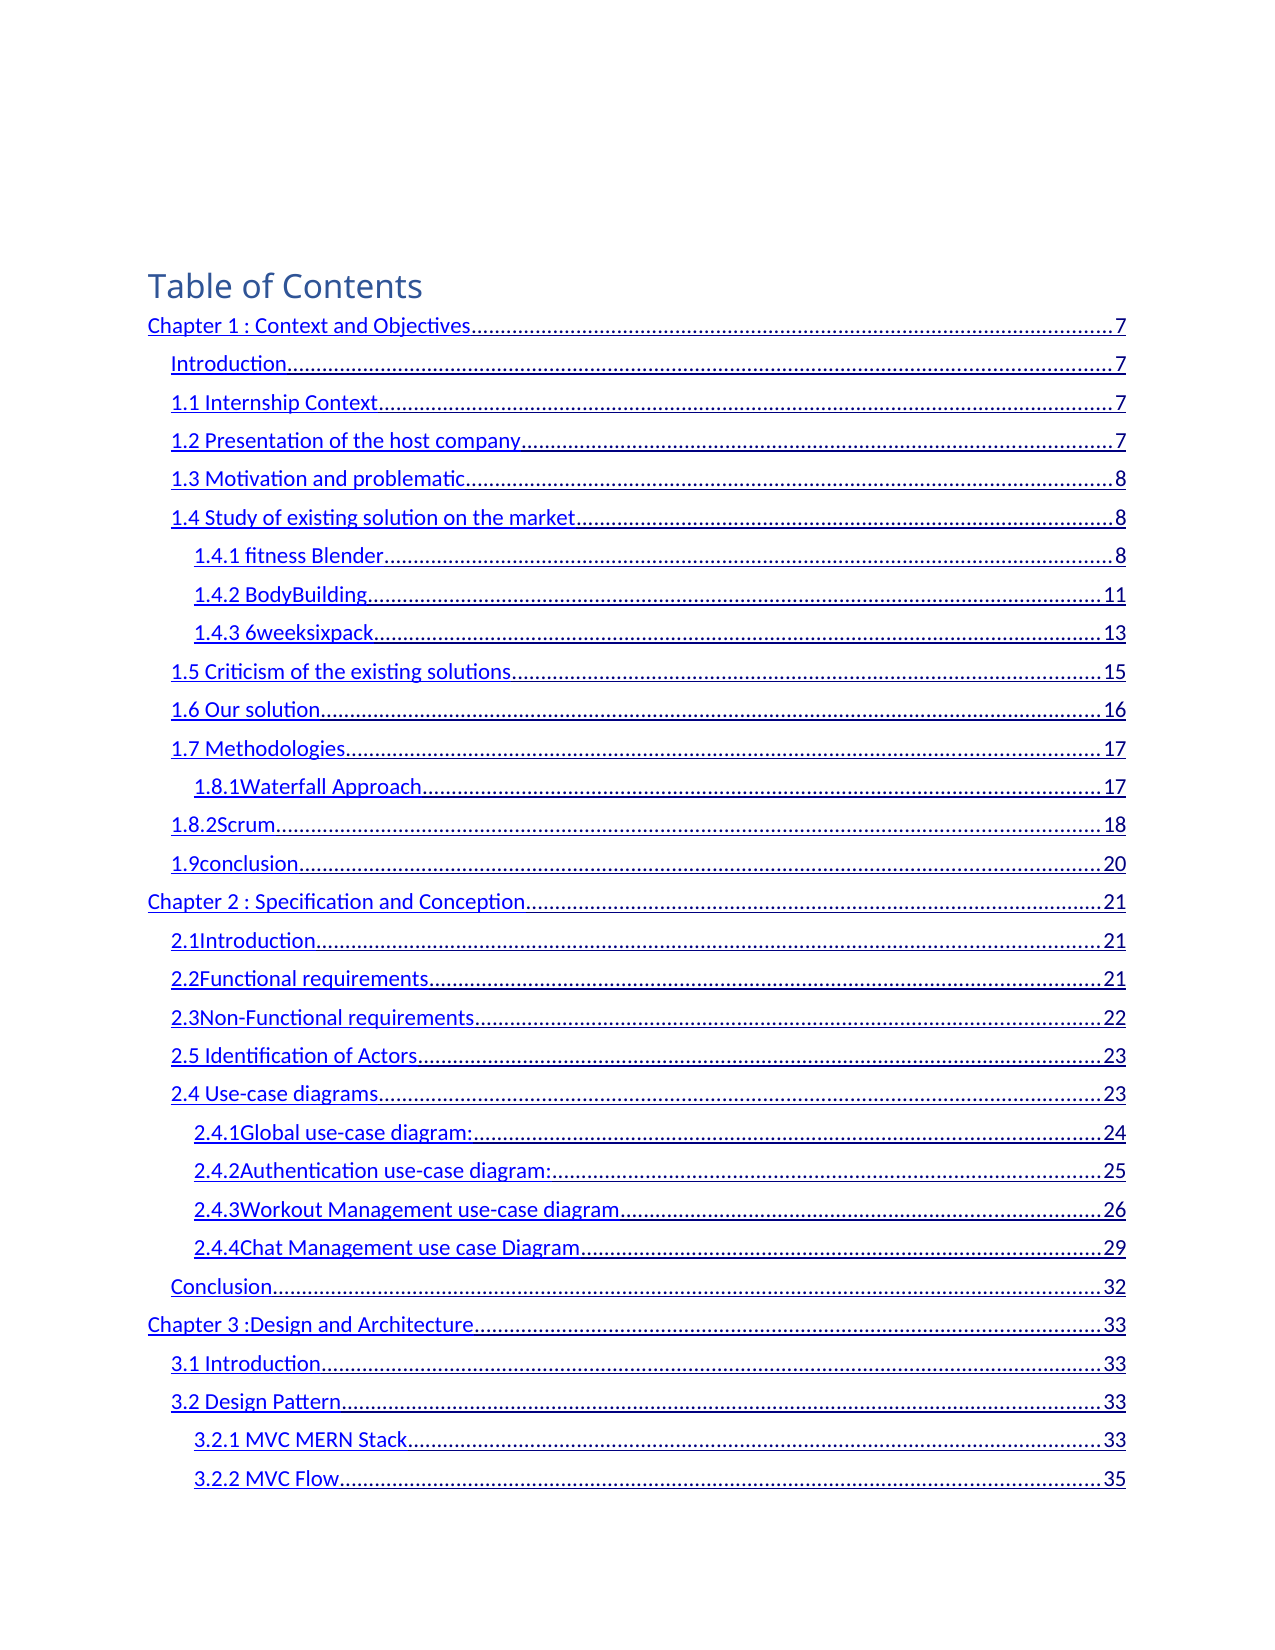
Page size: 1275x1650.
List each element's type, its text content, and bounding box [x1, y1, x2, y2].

text 1.4 Study of existing solution on the market 8 [171, 503, 1127, 531]
text 1.1 Internship Context 7 [171, 388, 1127, 416]
text 1.2 Presentation of the host company 7 [171, 426, 1127, 454]
text 2.4.2Authentication use-case diagram: 25 [193, 1156, 1127, 1184]
text 2.4 Use-case diagrams 23 [171, 1079, 1127, 1108]
text 1.8.2Scrum 18 [171, 811, 1127, 838]
text 2.1Introduction 21 [171, 926, 1127, 954]
text 1.9conclusion 20 [171, 849, 1127, 877]
text 3.2.1 MVC MERN Stack 33 [193, 1426, 1127, 1453]
text Conclusion 32 [171, 1272, 1127, 1300]
text 1.5 Criticism of the existing solutions 15 [171, 657, 1127, 685]
text Chapter 2 : Specification and Conception 21 [148, 887, 1127, 915]
text 1.4.3 6weeksixpack 13 [193, 618, 1127, 646]
text 1.4.2 BodyBuilding 11 [193, 580, 1127, 608]
text Introduction 7 [171, 349, 1127, 377]
text 2.4.1Global use-case diagram: 24 [193, 1118, 1127, 1146]
text 1.3 Motivation and problematic 8 [171, 464, 1127, 493]
text 2.5 Identification of Actors 23 [171, 1041, 1127, 1069]
text 1.8.1Waterfall Approach 17 [193, 772, 1127, 800]
text 2.4.4Chat Management use case Diagram 29 [193, 1233, 1127, 1261]
text 3.2 Design Pattern 33 [171, 1387, 1127, 1415]
text Chapter 3 :Design and Architecture 33 [148, 1310, 1127, 1338]
text 2.3Non-Functional requirements 22 [171, 1003, 1127, 1031]
text 2.2Functional requirements 21 [171, 964, 1127, 992]
text 1.4.1 fitness Blender 8 [193, 541, 1127, 569]
text 2.4.3Workout Management use-case diagram 26 [193, 1195, 1127, 1223]
text 3.2.2 MVC Flow 35 [193, 1464, 1127, 1492]
text 1.7 Methodologies 17 [171, 734, 1127, 762]
text 1.6 Our solution 16 [171, 695, 1127, 723]
text Chapter 1 : Context and Objectives 7 [148, 311, 1127, 339]
text 3.1 Introduction 33 [171, 1349, 1127, 1377]
subtitle Table of Contents [148, 263, 1127, 308]
